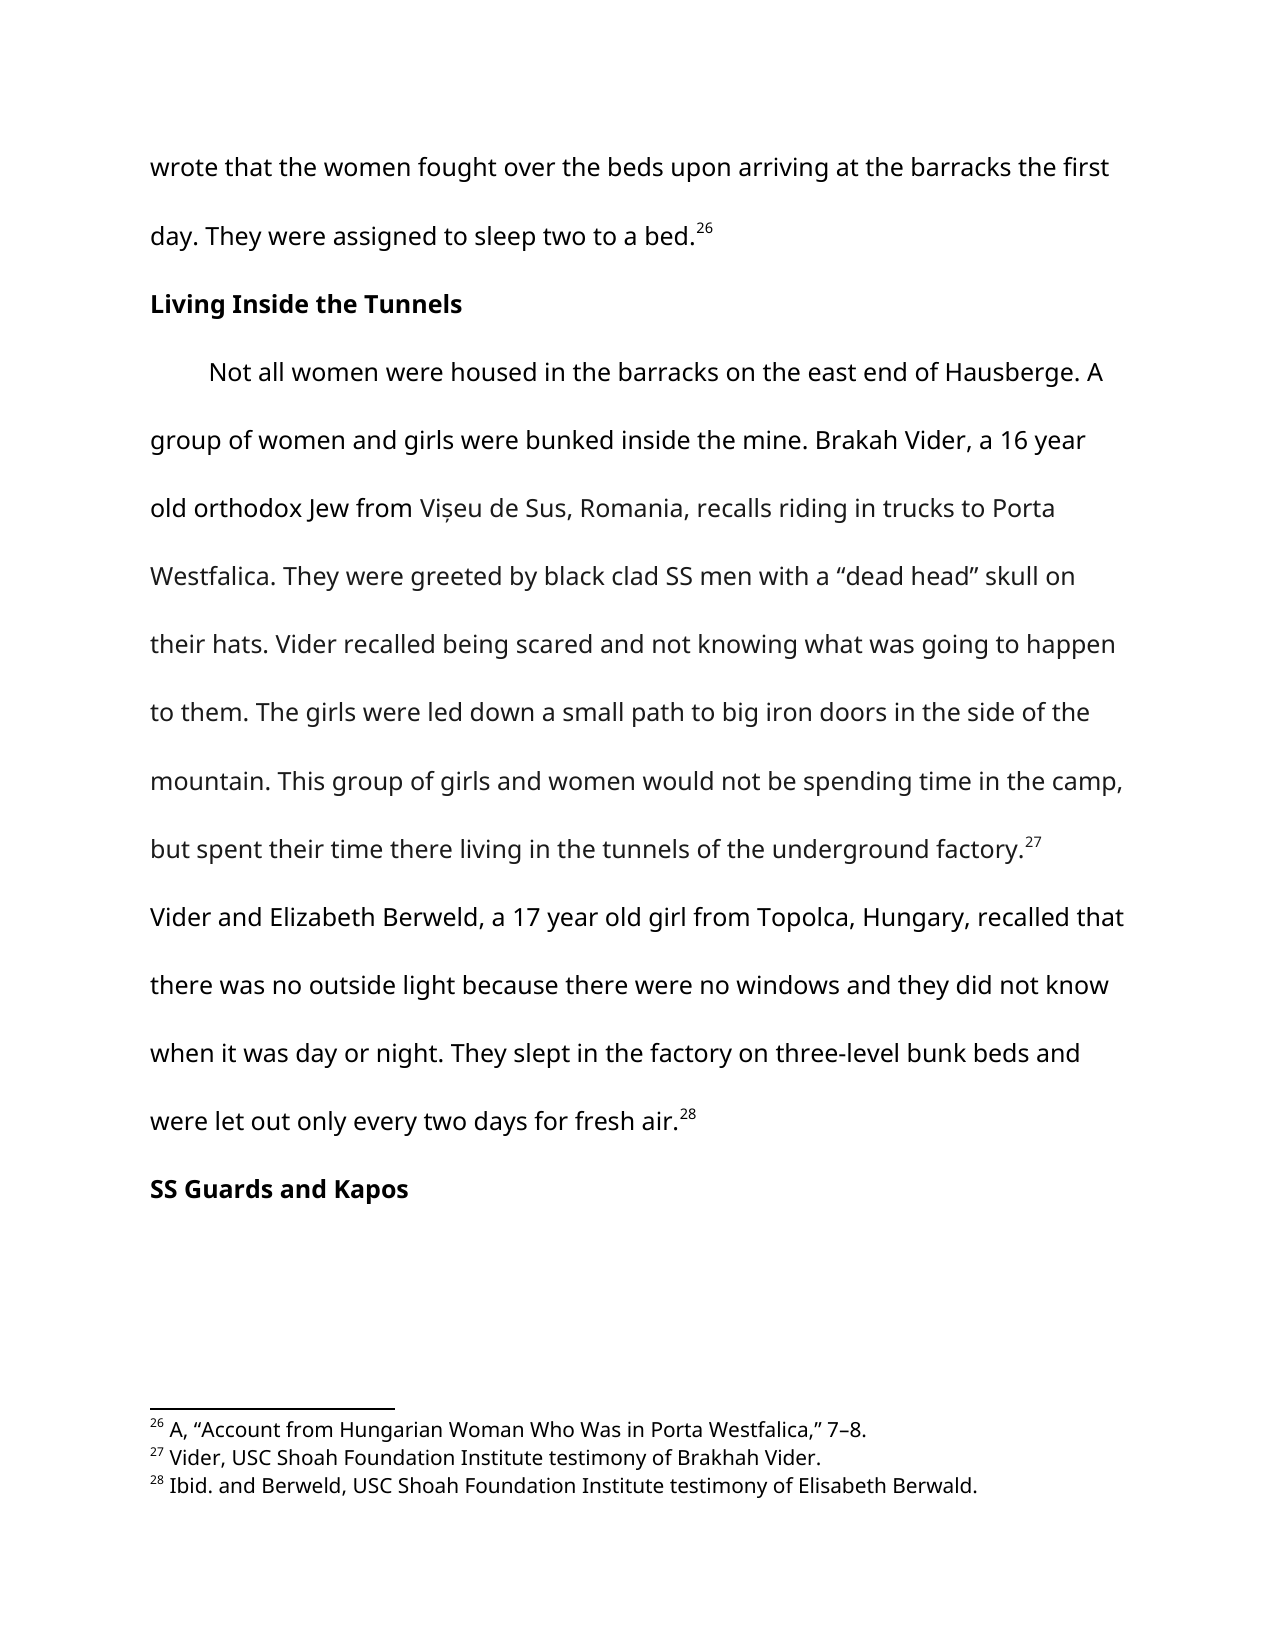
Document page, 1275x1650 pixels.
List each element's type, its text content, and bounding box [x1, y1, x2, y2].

text Vider and Elizabeth Berweld, a 17 year old girl from Topolca, Hungary, recalled that there was no outside light because there were no windows and they did not know when it was day or night. They slept in the factory on three-level bunk beds and were let out only every two days for fresh air. [150, 899, 1125, 1138]
text Ibid. and Berweld, USC Shoah Foundation Institute testimony of Elisabeth Berwald. [150, 1472, 1125, 1500]
text Vider, USC Shoah Foundation Institute testimony of Brakhah Vider. [150, 1443, 1125, 1472]
text Not all women were housed in the barracks on the east end of Hausberge. A group of women and girls were bunked inside the mine. Brakah Vider, a 16 year old orthodox Jew from Vișeu de Sus, Romania, recalls riding in trucks to Porta Westfalica. They were greeted by black clad SS men with a “dead head” skull on their hats. Vider recalled being scared and not knowing what was going to happen to them. The girls were led down a small path to big iron doors in the side of the mountain. This group of girls and women would not be spending time in the camp, but spent their time there living in the tunnels of the underground factory. [150, 354, 1125, 865]
text Living Inside the Tunnels [150, 286, 1125, 320]
text A, “Account from Hungarian Woman Who Was in Porta Westfalica,” 7–8. [150, 1415, 1125, 1443]
text SS Guards and Kapos [150, 1172, 1125, 1206]
text wrote that the women fought over the beds upon arriving at the barracks the first day. They were assigned to sleep two to a bed. [150, 150, 1125, 252]
